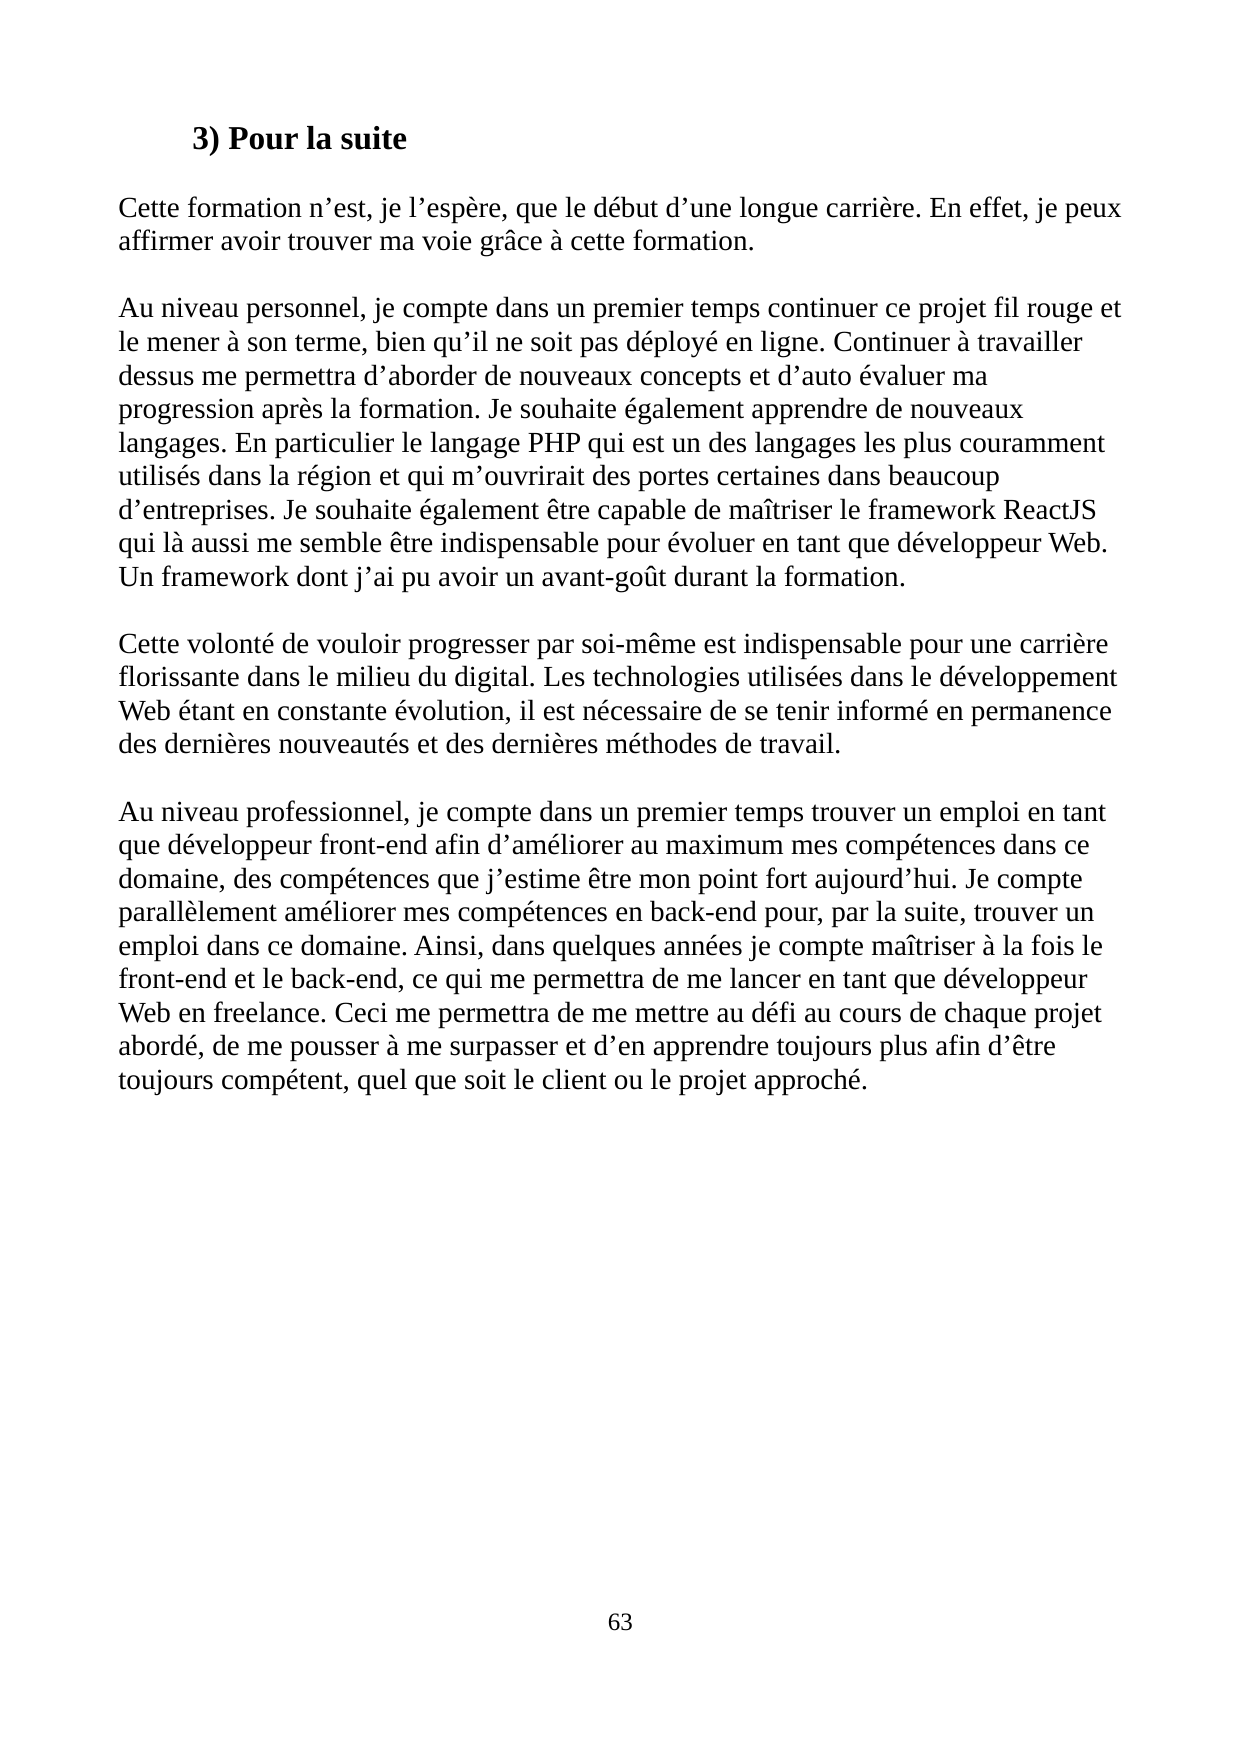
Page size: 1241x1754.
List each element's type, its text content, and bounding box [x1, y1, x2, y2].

text Au niveau personnel, je compte dans un premier temps continuer ce projet fil rouge et le mener à son terme, bien qu’il ne soit pas déployé en ligne. Continuer à travailler dessus me permettra d’aborder de nouveaux concepts et d’auto évaluer ma progression après la formation. Je souhaite également apprendre de nouveaux langages. En particulier le langage PHP qui est un des langages les plus couramment utilisés dans la région et qui m’ouvrirait des portes certaines dans beaucoup d’entreprises. Je souhaite également être capable de maîtriser le framework ReactJS qui là aussi me semble être indispensable pour évoluer en tant que développeur Web. Un framework dont j’ai pu avoir un avant-goût durant la formation. [118, 291, 1122, 592]
text 3) Pour la suite [118, 118, 1122, 156]
text Cette formation n’est, je l’espère, que le début d’une longue carrière. En effet, je peux affirmer avoir trouver ma voie grâce à cette formation. [118, 190, 1122, 257]
text Au niveau professionnel, je compte dans un premier temps trouver un emploi en tant que développeur front-end afin d’améliorer au maximum mes compétences dans ce domaine, des compétences que j’estime être mon point fort aujourd’hui. Je compte parallèlement améliorer mes compétences en back-end pour, par la suite, trouver un emploi dans ce domaine. Ainsi, dans quelques années je compte maîtriser à la fois le front-end et le back-end, ce qui me permettra de me lancer en tant que développeur Web en freelance. Ceci me permettra de me mettre au défi au cours de chaque projet abordé, de me pousser à me surpasser et d’en apprendre toujours plus afin d’être toujours compétent, quel que soit le client ou le projet approché. [118, 794, 1122, 1096]
text Cette volonté de vouloir progresser par soi-même est indispensable pour une carrière florissante dans le milieu du digital. Les technologies utilisées dans le développement Web étant en constante évolution, il est nécessaire de se tenir informé en permanence des dernières nouveautés et des dernières méthodes de travail. [118, 626, 1122, 760]
